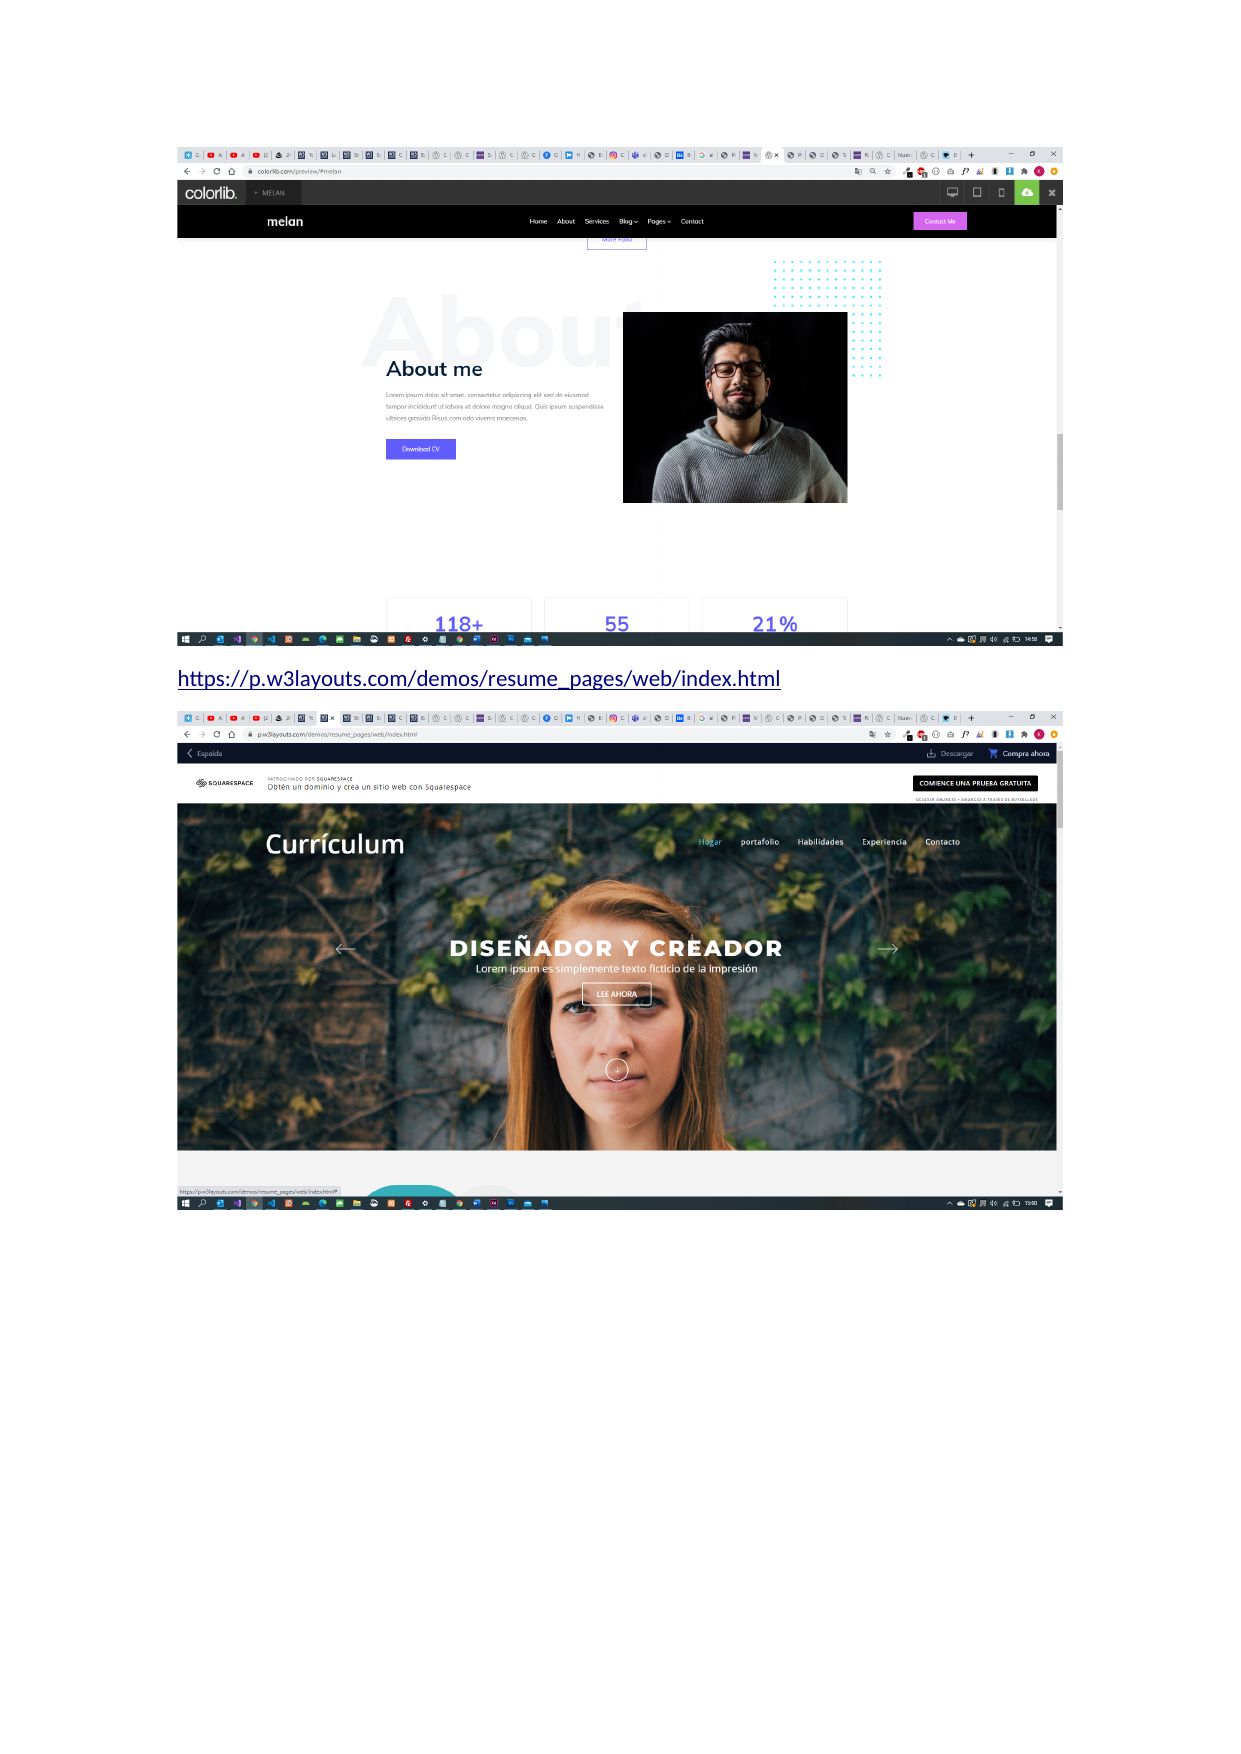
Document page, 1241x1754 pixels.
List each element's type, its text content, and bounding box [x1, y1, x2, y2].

text https://p.w3layouts.com/demos/resume_pages/web/index.html [177, 664, 1063, 692]
